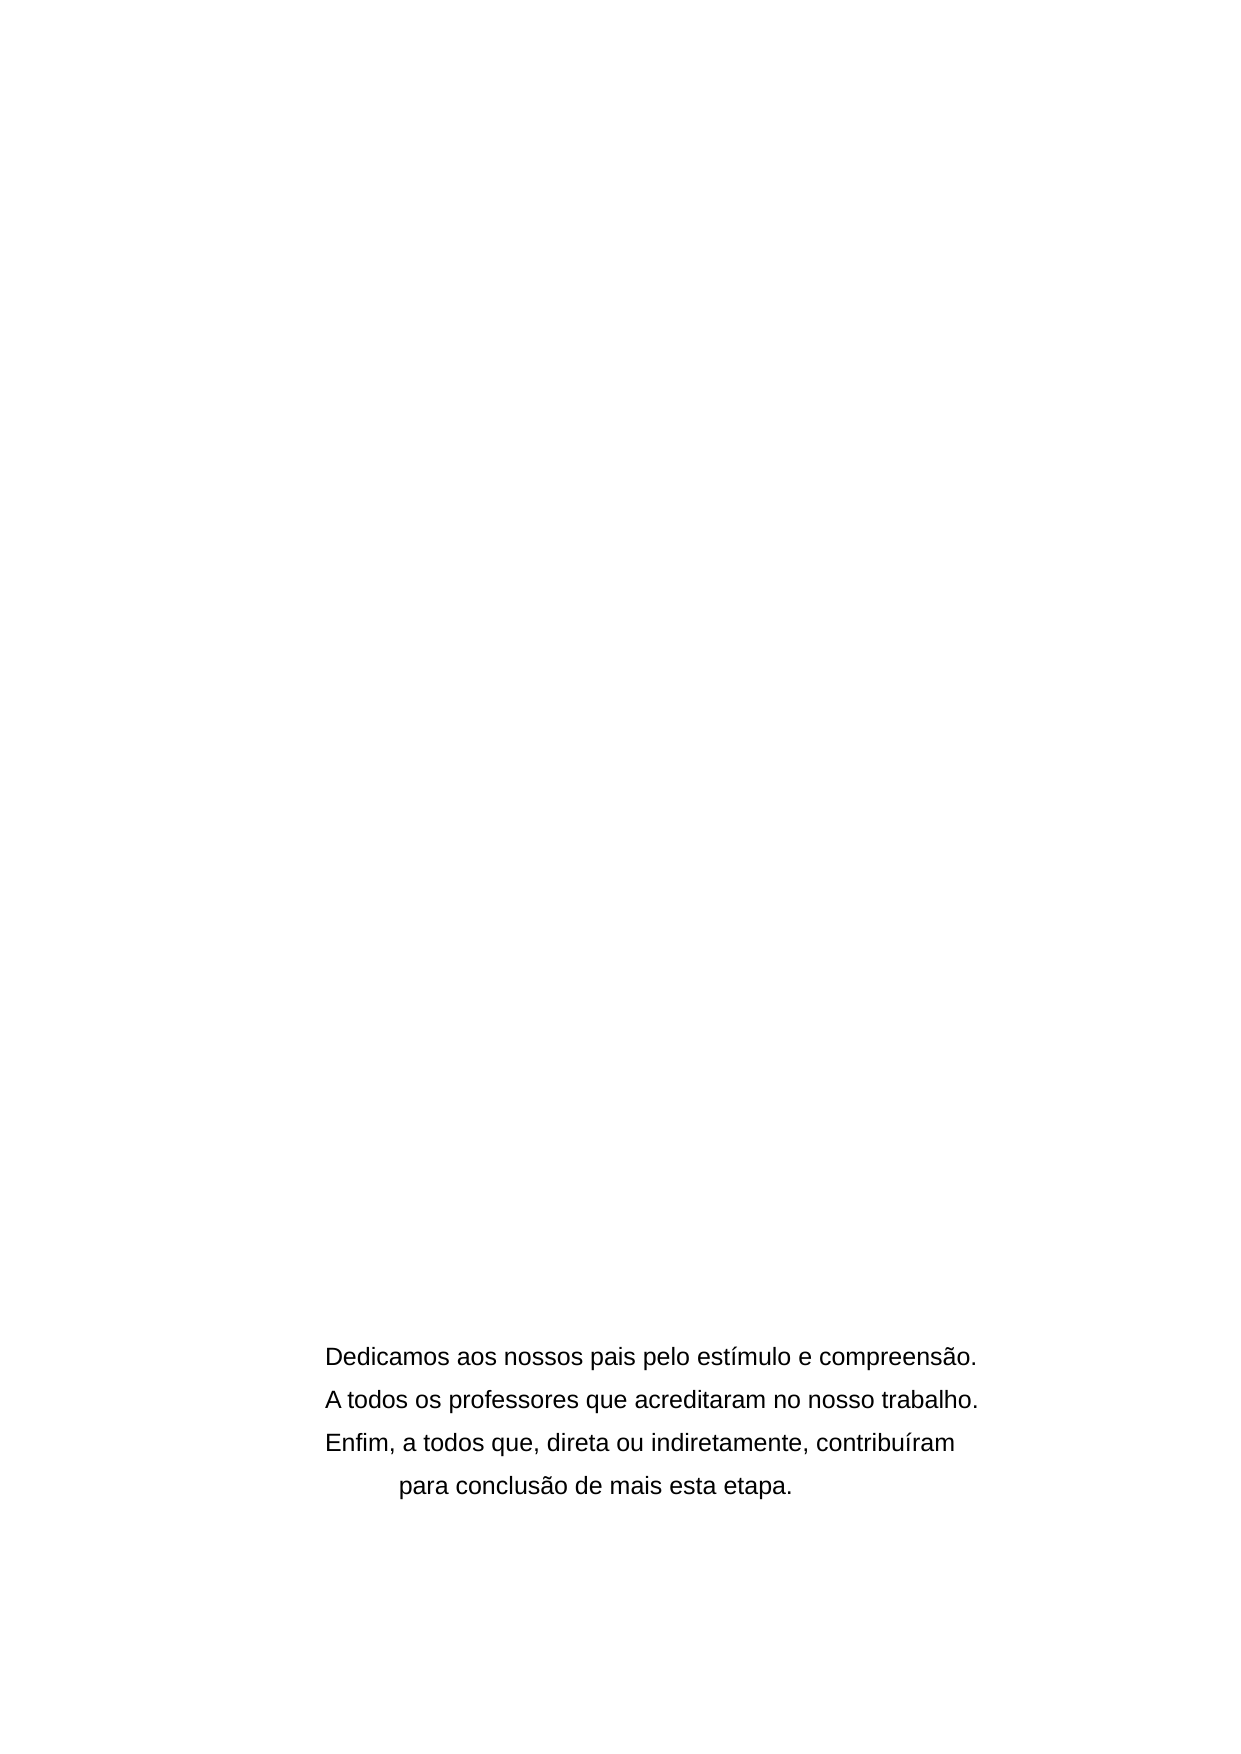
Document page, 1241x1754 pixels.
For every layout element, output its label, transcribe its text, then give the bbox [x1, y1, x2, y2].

text Enfim, a todos que, direta ou indiretamente, contribuíram para conclusão de mais esta etapa. [177, 1428, 1004, 1500]
text A todos os professores que acreditaram no nosso trabalho. [177, 1385, 1004, 1413]
text Dedicamos aos nossos pais pelo estímulo e compreensão. [177, 1342, 1004, 1370]
